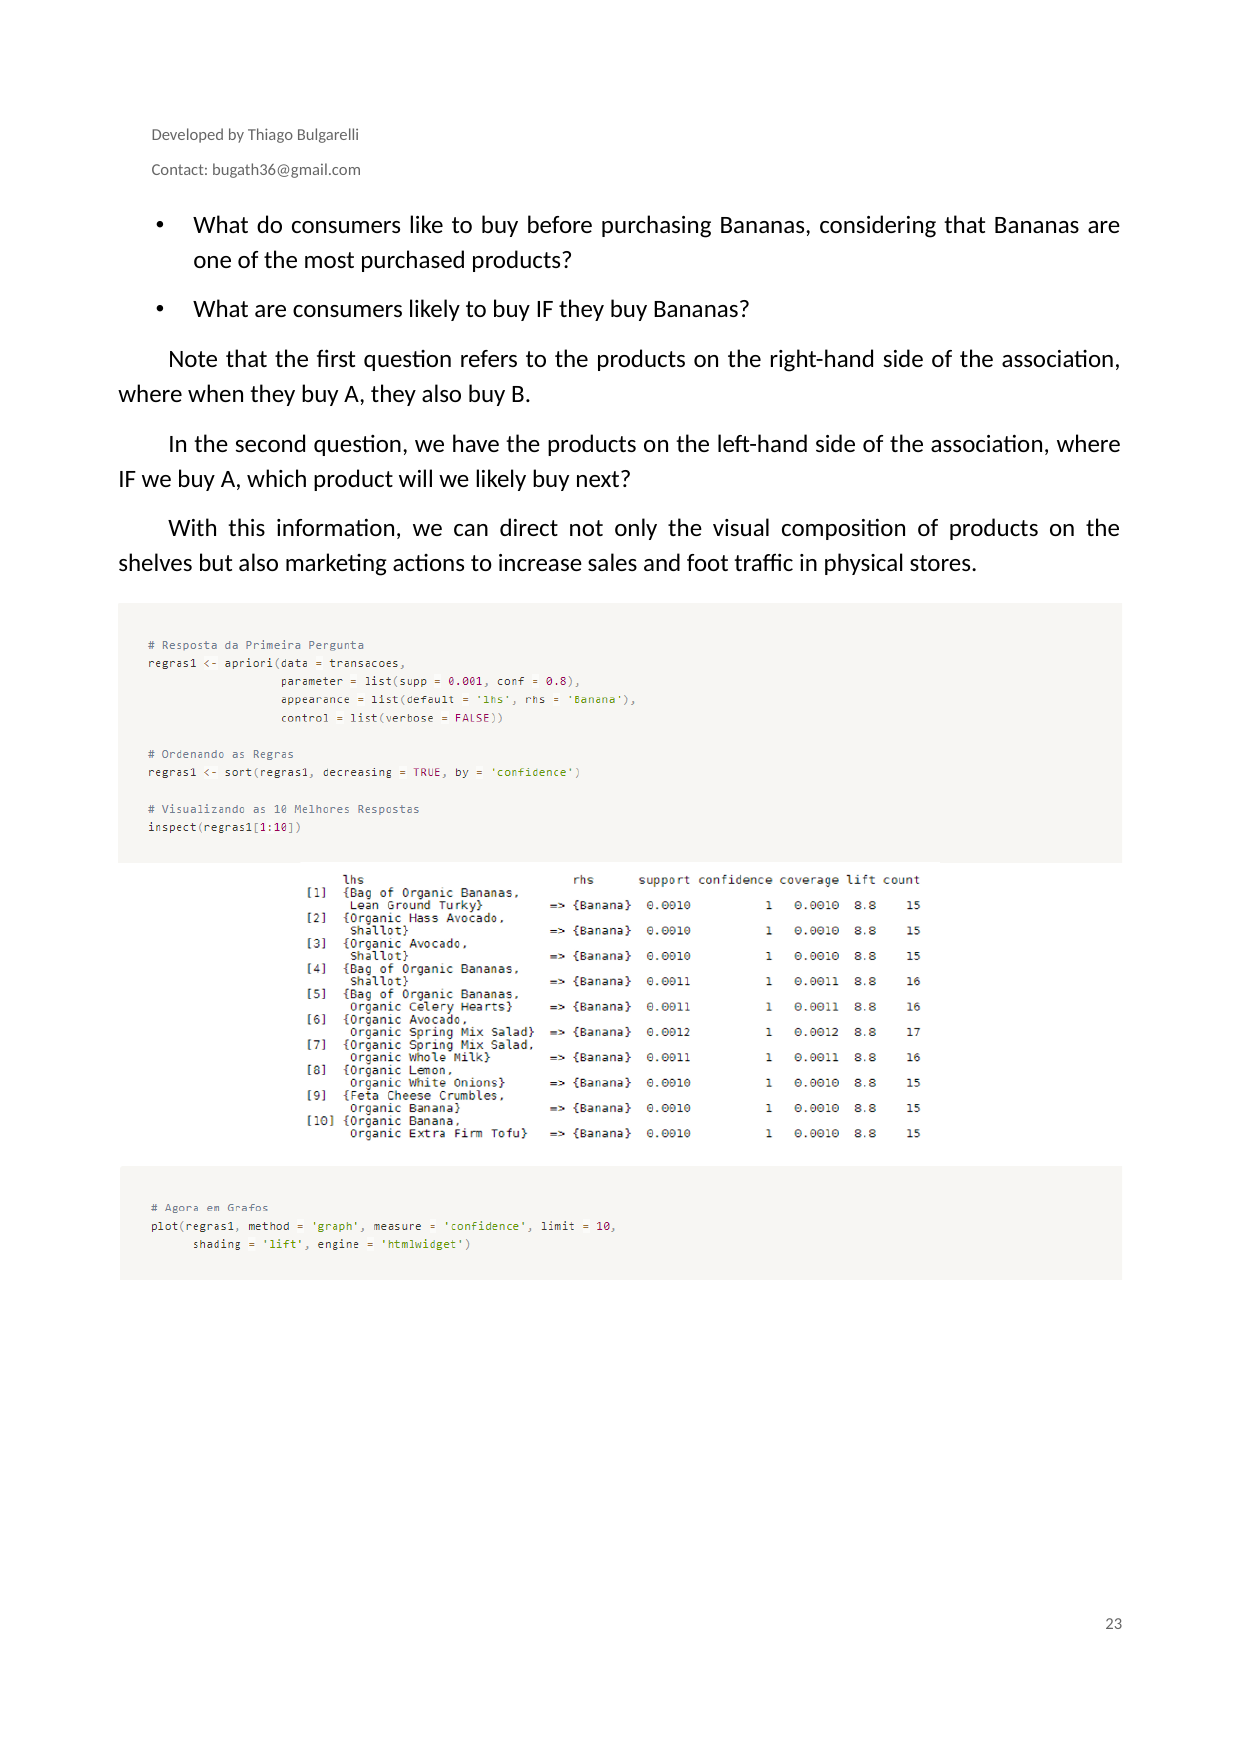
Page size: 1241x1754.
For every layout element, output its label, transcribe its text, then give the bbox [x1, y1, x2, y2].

list What are consumers likely to buy IF they buy Bananas? [156, 294, 1122, 324]
picture [118, 1164, 1123, 1280]
picture [118, 603, 1123, 1146]
text Note that the first question refers to the products on the right-hand side of the association, where when they buy A, they also buy B. [118, 343, 1122, 409]
text With this information, we can direct not only the visual composition of products on the shelves but also marketing actions to increase sales and foot traffic in physical stores. [118, 512, 1122, 578]
text In the second question, we have the products on the left-hand side of the association, where IF we buy A, which product will we likely buy next? [118, 428, 1122, 493]
list What do consumers like to buy before purchasing Bananas, considering that Bananas are one of the most purchased products? [156, 209, 1122, 274]
